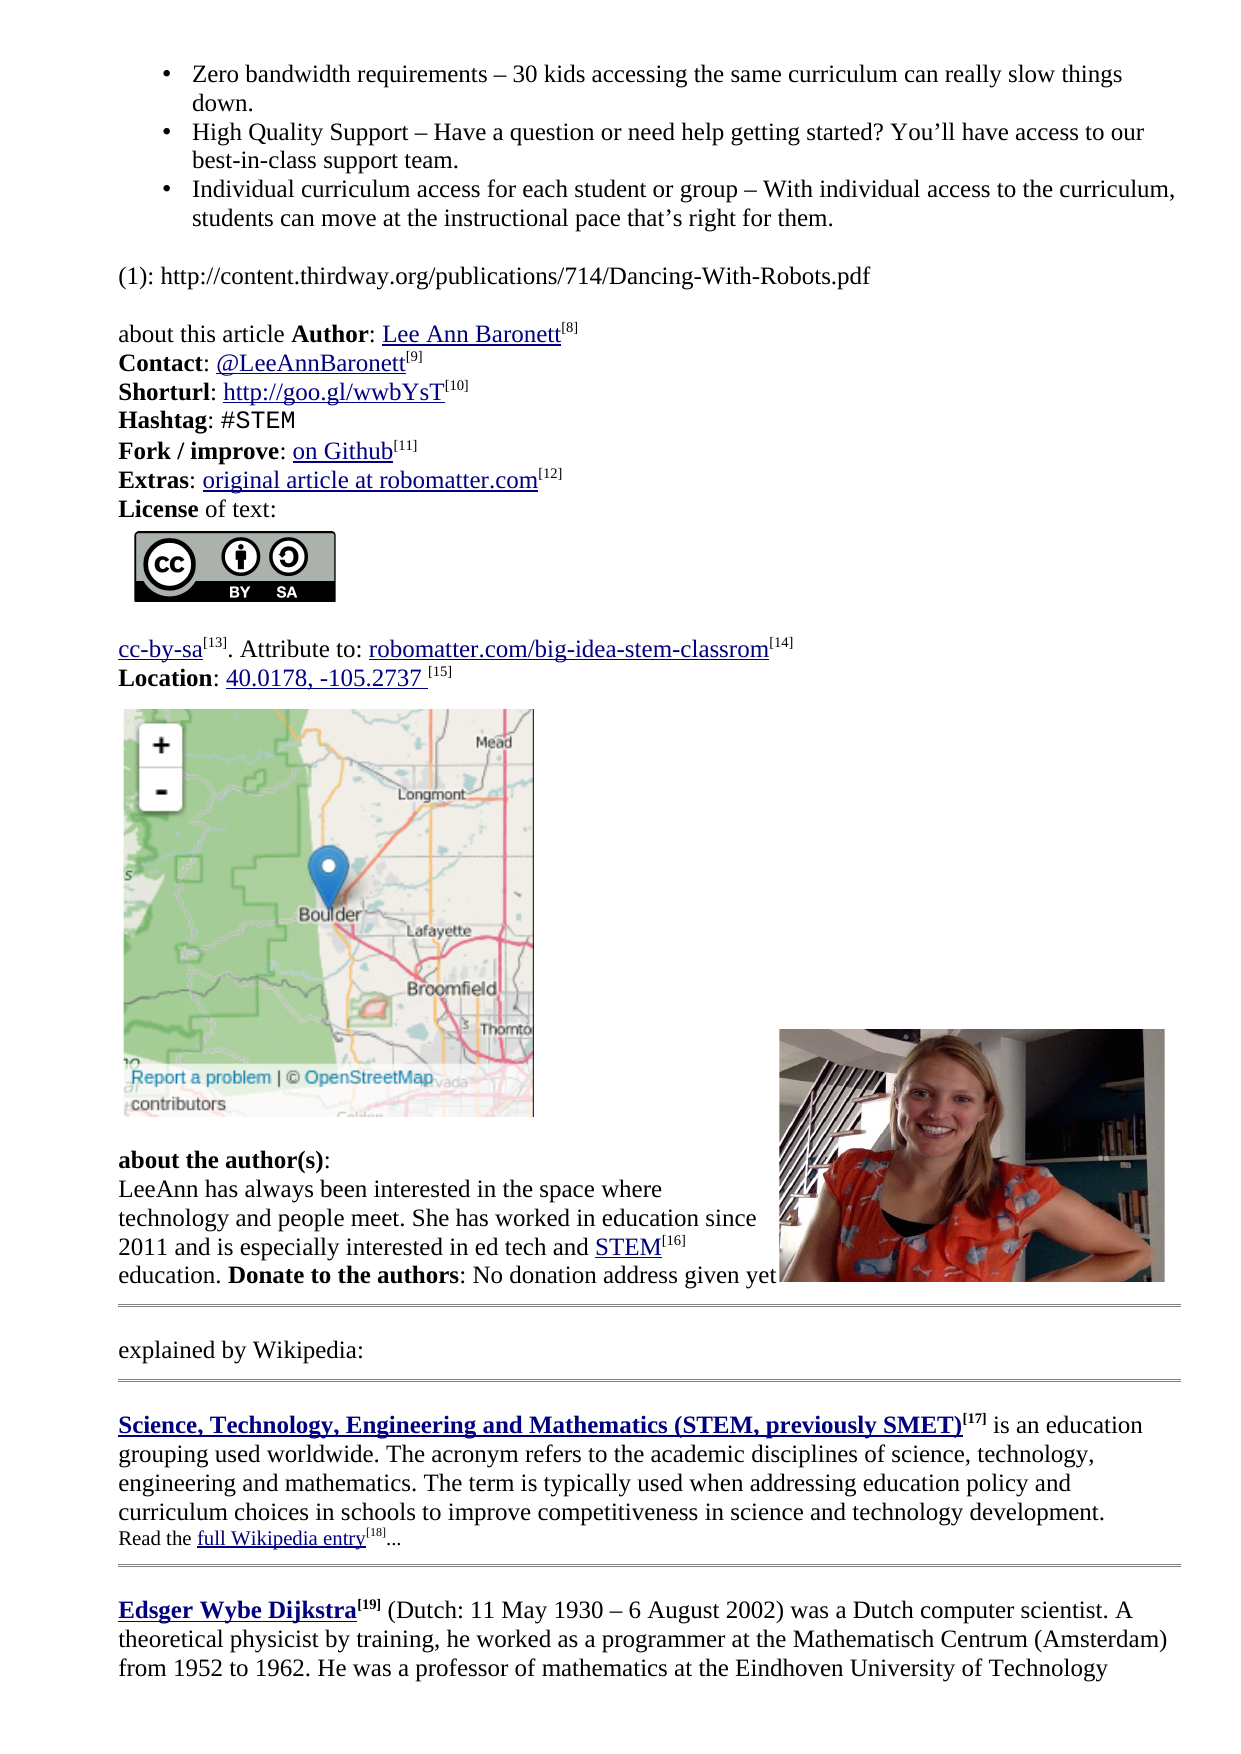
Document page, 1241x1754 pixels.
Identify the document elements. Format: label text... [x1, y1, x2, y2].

picture [123, 709, 534, 1117]
text Science, Technology, Engineering and Mathematics (STEM, previously SMET) is an education grouping used worldwide. The acronym refers to the academic disciplines of science, technology, engineering and mathematics. The term is typically used when addressing education policy and curriculum choices in schools to improve competitiveness in science and technology development. Read the full Wikipedia entry... [118, 1410, 1181, 1549]
text explained by Wikipedia: [118, 1336, 1181, 1364]
list High Quality Support – Have a question or need help getting started? You’ll have access to our best-in-class support team. [162, 117, 1181, 174]
picture [134, 531, 336, 602]
text (1): http://content.thirdway.org/publications/714/Dancing-With-Robots.pdf [118, 261, 1181, 290]
text Edsger Wybe Dijkstra (Dutch: 11 May 1930 – 6 August 2002) was a Dutch computer scientist. A theoretical physicist by training, he worked as a programmer at the Mathematisch Centrum (Amsterdam) from 1952 to 1962. He was a professor of mathematics at the Eindhoven University of Technology [118, 1596, 1181, 1682]
text about this article Author: Lee Ann Baronett Contact: @LeeAnnBaronett Shorturl: http://goo.gl/wwbYsT Hashtag: #STEM Fork / improve: on Github Extras: original article at robomatter.com License of text: [118, 319, 1181, 523]
picture [779, 1029, 1165, 1282]
text cc-by-sa. Attribute to: robomatter.com/big-idea-stem-classrom Location: 40.0178, -105.2737 about the author(s): LeeAnn has always been interested in the space where technology and people meet. She has worked in education since 2011 and is especially interested in ed tech and STEM education. Donate to the authors: No donation address given yet [118, 634, 1181, 1289]
list Zero bandwidth requirements – 30 kids accessing the same curriculum can really slow things down. [162, 59, 1181, 117]
list Individual curriculum access for each student or group – With individual access to the curriculum, students can move at the instructional pace that’s right for them. [162, 174, 1181, 232]
